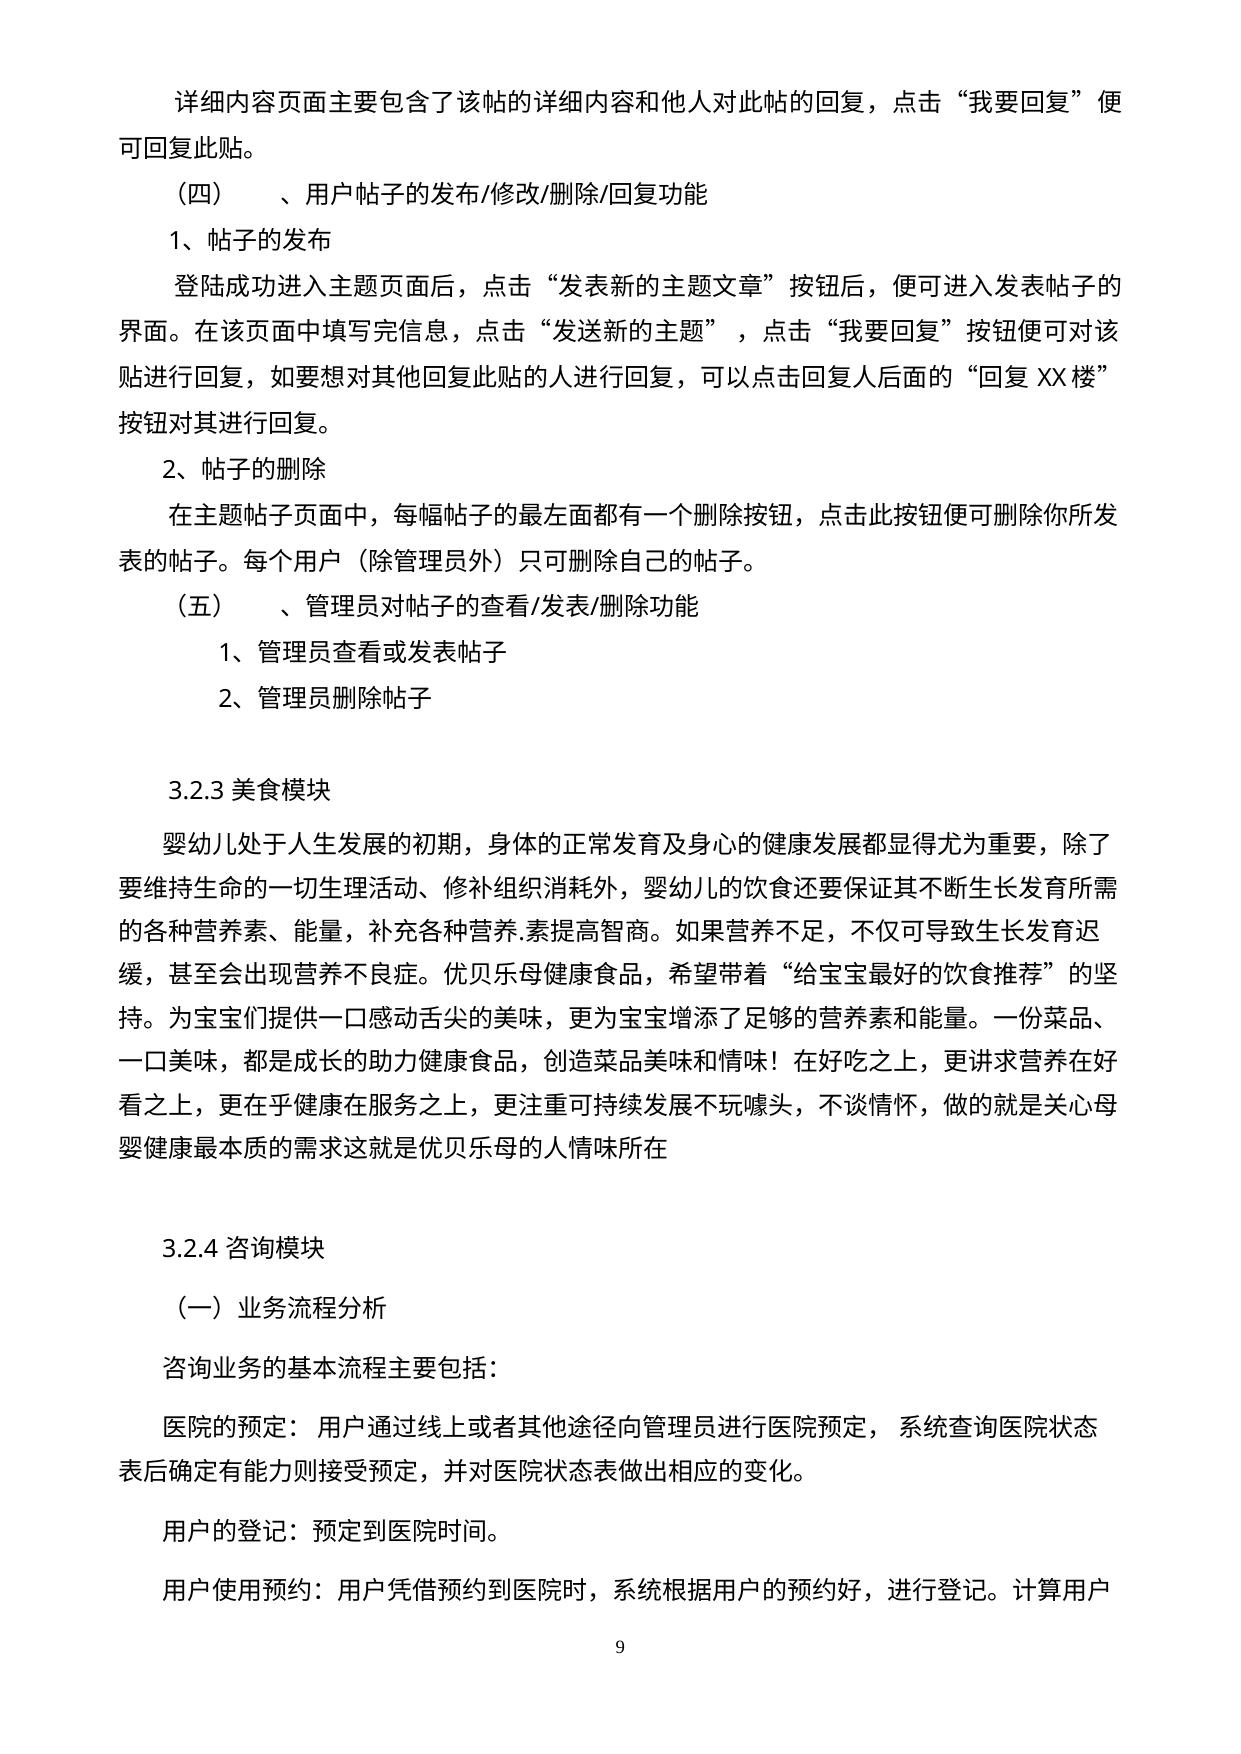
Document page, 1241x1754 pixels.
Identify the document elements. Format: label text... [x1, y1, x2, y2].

text 1、管理员查看或发表帖子 [118, 625, 1122, 671]
text （一）业务流程分析 [118, 1288, 1122, 1325]
text 2、管理员删除帖子 [118, 671, 1122, 717]
list 、用户帖子的发布/修改/删除/回复功能 [162, 167, 1122, 212]
text 详细内容页面主要包含了该帖的详细内容和他人对此帖的回复，点击“我要回复”便可回复此贴。 [118, 75, 1122, 167]
text 咨询业务的基本流程主要包括： [118, 1348, 1122, 1384]
text 在主题帖子页面中，每幅帖子的最左面都有一个删除按钮，点击此按钮便可删除你所发表的帖子。每个用户（除管理员外）只可删除自己的帖子。 [118, 487, 1122, 579]
text 2、帖子的删除 [118, 442, 1122, 487]
text 3.2.3 美食模块 [118, 762, 1122, 808]
text 婴幼儿处于人生发展的初期，身体的正常发育及身心的健康发展都显得尤为重要，除了要维持生命的一切生理活动、修补组织消耗外，婴幼儿的饮食还要保证其不断生长发育所需的各种营养素、能量，补充各种营养.素提高智商。如果营养不足，不仅可导致生长发育迟缓，甚至会出现营养不良症。优贝乐母健康食品，希望带着“给宝宝最好的饮食推荐”的坚持。为宝宝们提供一口感动舌尖的美味，更为宝宝增添了足够的营养素和能量。一份菜品、一口美味，都是成长的助力健康食品，创造菜品美味和情味！在好吃之上，更讲求营养在好看之上，更在乎健康在服务之上，更注重可持续发展不玩噱头，不谈情怀，做的就是关心母婴健康最本质的需求这就是优贝乐母的人情味所在 [118, 824, 1122, 1206]
text 用户的登记：预定到医院时间。 [118, 1511, 1122, 1547]
list 、管理员对帖子的查看/发表/删除功能 [162, 579, 1122, 625]
text 登陆成功进入主题页面后，点击“发表新的主题文章”按钮后，便可进入发表帖子的界面。在该页面中填写完信息，点击“发送新的主题” ，点击“我要回复”按钮便可对该贴进行回复，如要想对其他回复此贴的人进行回复，可以点击回复人后面的“回复XX楼”按钮对其进行回复。 [118, 258, 1122, 442]
text 1、帖子的发布 [118, 212, 1122, 258]
text 用户使用预约：用户凭借预约到医院时，系统根据用户的预约好，进行登记。计算用户 [118, 1571, 1122, 1607]
text 3.2.4 咨询模块 [118, 1229, 1122, 1265]
text 医院的预定： 用户通过线上或者其他途径向管理员进行医院预定， 系统查询医院状态表后确定有能力则接受预定，并对医院状态表做出相应的变化。 [118, 1408, 1122, 1487]
